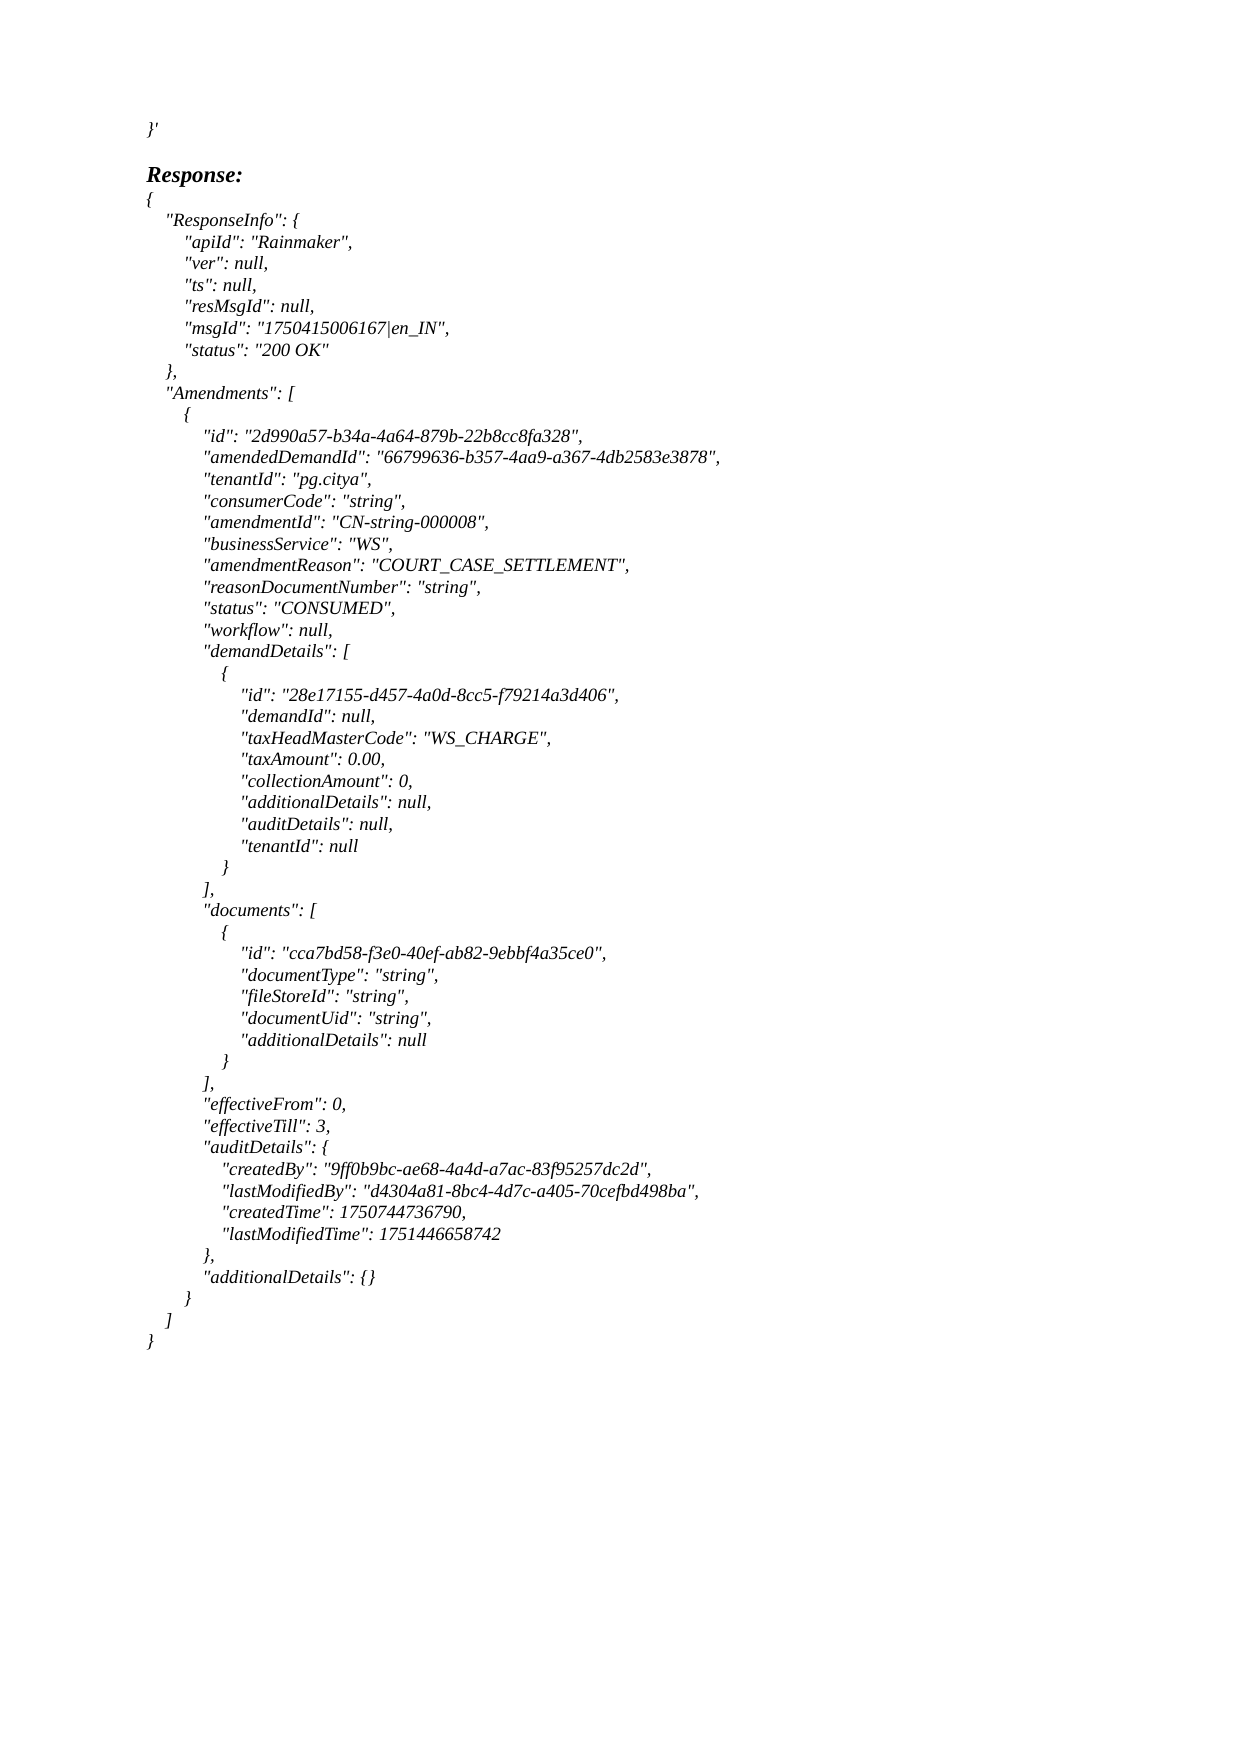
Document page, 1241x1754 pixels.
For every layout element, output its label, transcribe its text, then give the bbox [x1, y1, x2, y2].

text }, [146, 1244, 1122, 1266]
text "tenantId": null [146, 834, 1122, 856]
text "consumerCode": "string", [146, 489, 1122, 511]
text "businessService": "WS", [146, 533, 1122, 554]
text { [146, 921, 1122, 942]
text { [146, 188, 1122, 209]
text "apiId": "Rainmaker", [146, 231, 1122, 252]
text "status": "CONSUMED", [146, 597, 1122, 619]
text "status": "200 OK" [146, 338, 1122, 360]
text { [146, 662, 1122, 683]
text Response: [146, 161, 1122, 188]
text } [146, 1287, 1122, 1309]
text "auditDetails": { [146, 1136, 1122, 1158]
text } [146, 1330, 1122, 1352]
text "documentType": "string", [146, 964, 1122, 985]
text "ResponseInfo": { [146, 209, 1122, 231]
text "demandId": null, [146, 705, 1122, 727]
text "tenantId": "pg.citya", [146, 468, 1122, 489]
text "id": "2d990a57-b34a-4a64-879b-22b8cc8fa328", [146, 425, 1122, 446]
text "id": "cca7bd58-f3e0-40ef-ab82-9ebbf4a35ce0", [146, 942, 1122, 964]
text "lastModifiedBy": "d4304a81-8bc4-4d7c-a405-70cefbd498ba", [146, 1179, 1122, 1201]
text "demandDetails": [ [146, 640, 1122, 662]
text "auditDetails": null, [146, 813, 1122, 834]
text } [146, 856, 1122, 878]
text ], [146, 878, 1122, 899]
text { [146, 403, 1122, 425]
text "amendedDemandId": "66799636-b357-4aa9-a367-4db2583e3878", [146, 446, 1122, 468]
text "effectiveTill": 3, [146, 1115, 1122, 1136]
text "taxAmount": 0.00, [146, 748, 1122, 770]
text "Amendments": [ [146, 382, 1122, 403]
text "documentUid": "string", [146, 1007, 1122, 1028]
text "lastModifiedTime": 1751446658742 [146, 1223, 1122, 1244]
text "additionalDetails": null, [146, 791, 1122, 813]
text "amendmentId": "CN-string-000008", [146, 511, 1122, 533]
text "createdBy": "9ff0b9bc-ae68-4a4d-a7ac-83f95257dc2d", [146, 1158, 1122, 1179]
text ] [146, 1309, 1122, 1330]
text "resMsgId": null, [146, 295, 1122, 317]
text "workflow": null, [146, 619, 1122, 640]
text "createdTime": 1750744736790, [146, 1201, 1122, 1223]
text ], [146, 1072, 1122, 1093]
text "fileStoreId": "string", [146, 985, 1122, 1007]
text }' [146, 118, 1122, 140]
text "collectionAmount": 0, [146, 770, 1122, 791]
text } [146, 1050, 1122, 1072]
text "ver": null, [146, 252, 1122, 274]
text "id": "28e17155-d457-4a0d-8cc5-f79214a3d406", [146, 683, 1122, 705]
text "taxHeadMasterCode": "WS_CHARGE", [146, 727, 1122, 748]
text "msgId": "1750415006167|en_IN", [146, 317, 1122, 338]
text }, [146, 360, 1122, 382]
text "reasonDocumentNumber": "string", [146, 576, 1122, 597]
text "documents": [ [146, 899, 1122, 921]
text "additionalDetails": {} [146, 1266, 1122, 1287]
text "ts": null, [146, 274, 1122, 295]
text "effectiveFrom": 0, [146, 1093, 1122, 1115]
text "additionalDetails": null [146, 1028, 1122, 1050]
text "amendmentReason": "COURT_CASE_SETTLEMENT", [146, 554, 1122, 576]
